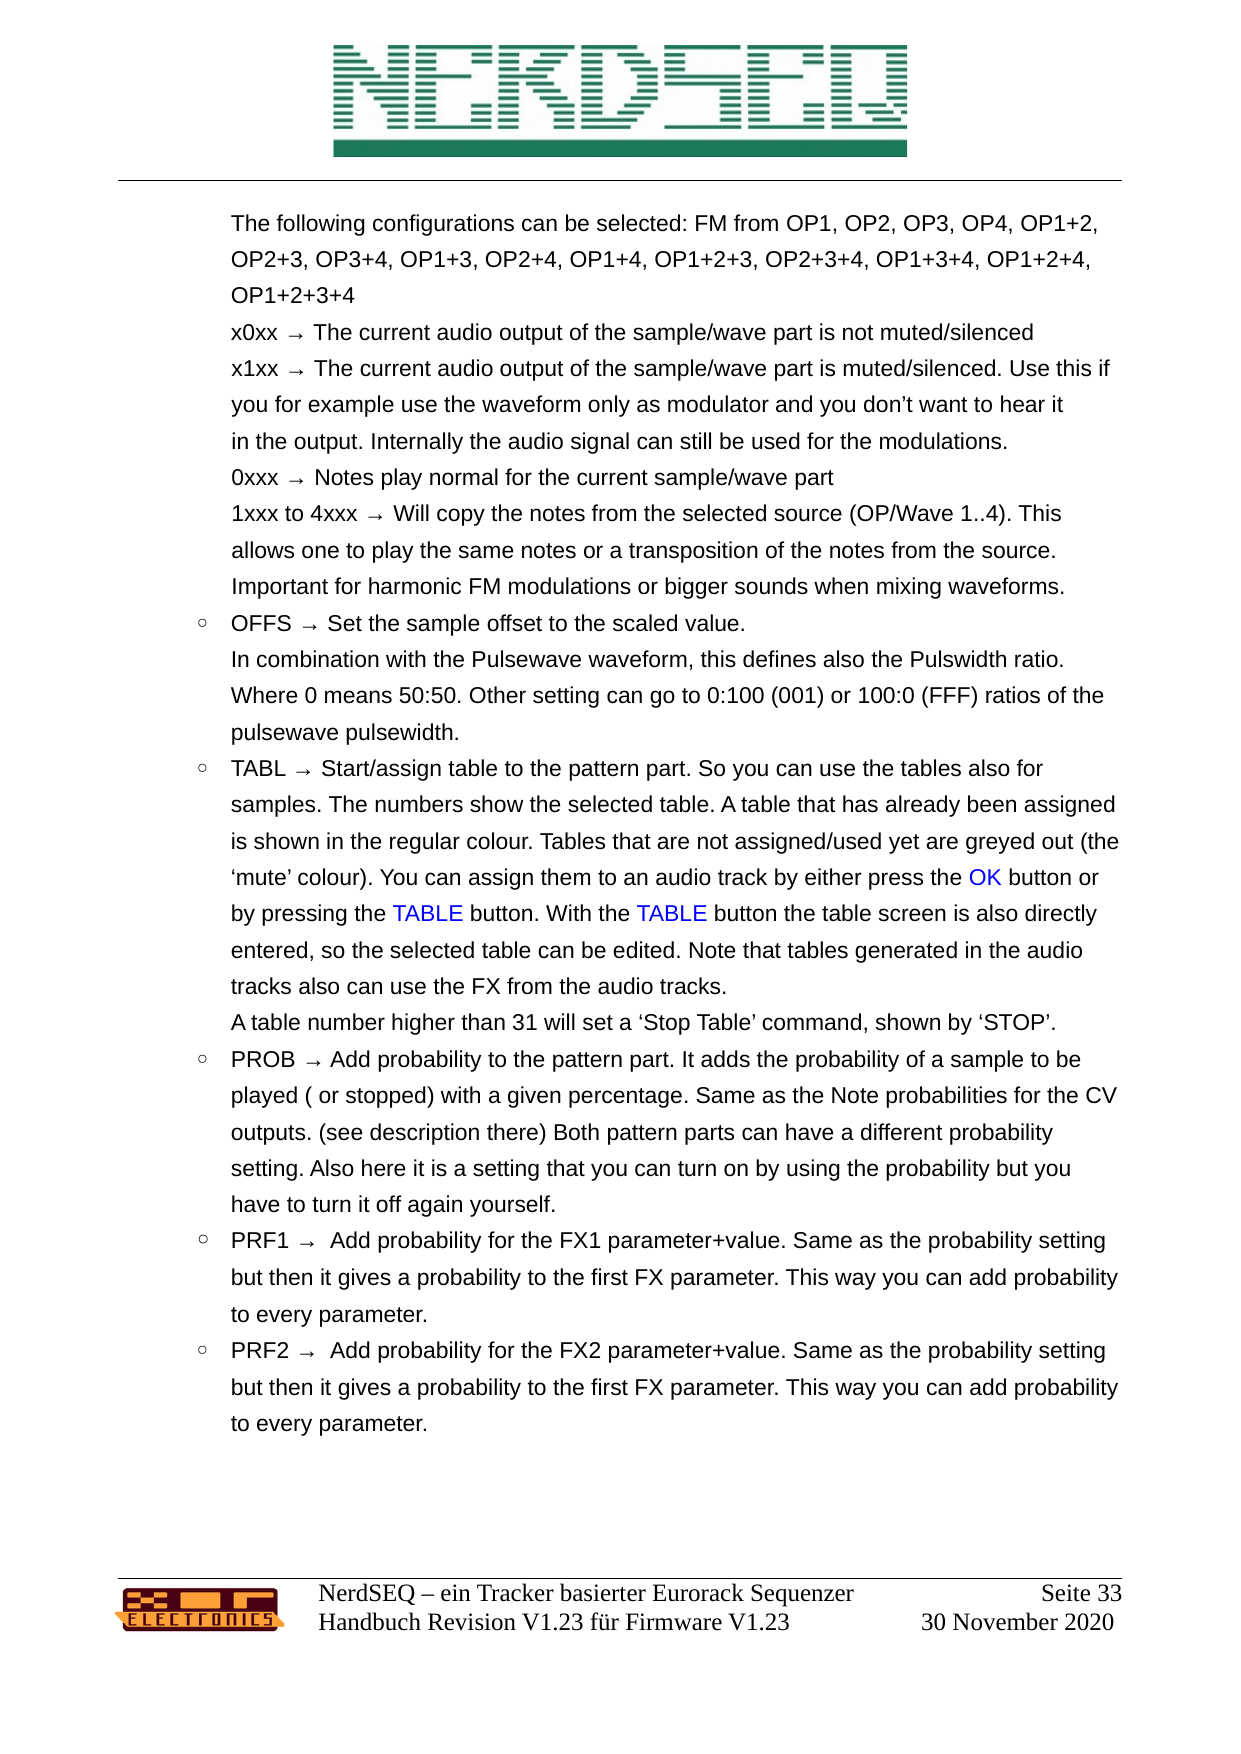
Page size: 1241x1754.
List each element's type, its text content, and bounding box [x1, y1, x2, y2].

text x1xx → The current audio output of the sample/wave part is muted/silenced. Use this if you for example use the waveform only as modulator and you don’t want to hear it in the output. Internally the audio signal can still be used for the modulations. [118, 355, 1122, 454]
list In combination with the Pulsewave waveform, this defines also the Pulswidth ratio. Where 0 means 50:50. Other setting can go to 0:100 (001) or 100:0 (FFF) ratios of the pulsewave pulsewidth. [193, 646, 1122, 745]
list TABL → Start/assign table to the pattern part. So you can use the tables also for samples. The numbers show the selected table. A table that has already been assigned is shown in the regular colour. Tables that are not assigned/used yet are greyed out (the ‘mute’ colour). You can assign them to an audio track by either press the OK button or by pressing the TABLE button. With the TABLE button the table screen is also directly entered, so the selected table can be edited. Note that tables generated in the audio tracks also can use the FX from the audio tracks. [193, 755, 1122, 999]
picture [333, 45, 908, 157]
list The following configurations can be selected: FM from OP1, OP2, OP3, OP4, OP1+2, OP2+3, OP3+4, OP1+3, OP2+4, OP1+4, OP1+2+3, OP2+3+4, OP1+3+4, OP1+2+4, OP1+2+3+4 [193, 209, 1122, 309]
list PROB → Add probability to the pattern part. It adds the probability of a sample to be played ( or stopped) with a given percentage. Same as the Note probabilities for the CV outputs. (see description there) Both pattern parts can have a different probability setting. Also here it is a setting that you can turn on by using the probability but you have to turn it off again yourself. [193, 1046, 1122, 1217]
text 0xxx → Notes play normal for the current sample/wave part [118, 464, 1122, 490]
list x0xx → The current audio output of the sample/wave part is not muted/silenced [193, 319, 1122, 345]
list OFFS → Set the sample offset to the scaled value. [193, 609, 1122, 636]
picture [115, 1584, 285, 1634]
text 1xxx to 4xxx → Will copy the notes from the selected source (OP/Wave 1..4). This allows one to play the same notes or a transposition of the notes from the source. Important for harmonic FM modulations or bigger sounds when mixing waveforms. [118, 500, 1122, 599]
list A table number higher than 31 will set a ‘Stop Table’ command, shown by ‘STOP’. [193, 1009, 1122, 1036]
list PRF1 → Add probability for the FX1 parameter+value. Same as the probability setting but then it gives a probability to the first FX parameter. This way you can add probability to every parameter. [193, 1227, 1122, 1327]
list PRF2 → Add probability for the FX2 parameter+value. Same as the probability setting but then it gives a probability to the first FX parameter. This way you can add probability to every parameter. [193, 1337, 1122, 1436]
